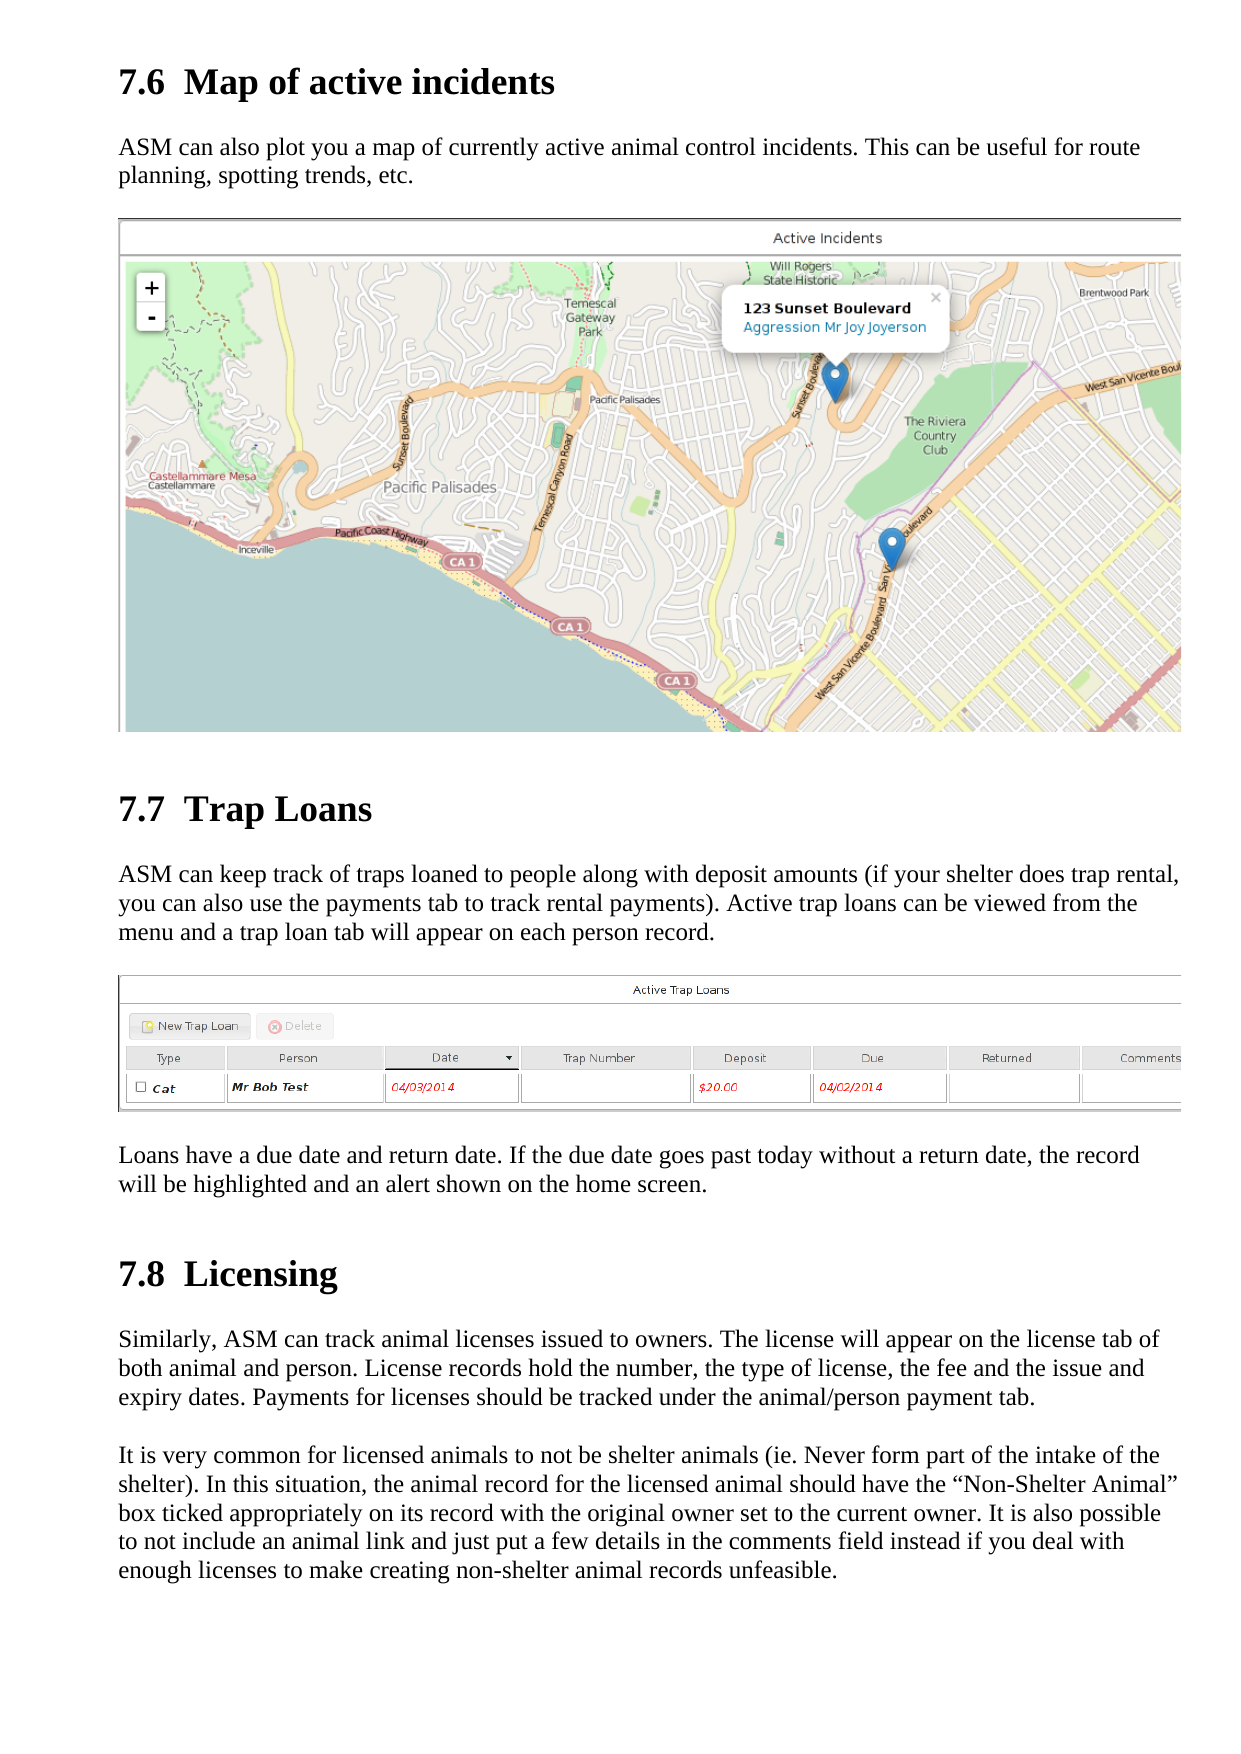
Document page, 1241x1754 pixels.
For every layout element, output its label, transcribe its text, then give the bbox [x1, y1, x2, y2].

subtitle Trap Loans [118, 787, 1181, 830]
text It is very common for licensed animals to not be shelter animals (ie. Never form part of the intake of the shelter). In this situation, the animal record for the licensed animal should have the “Non-Shelter Animal” box ticked appropriately on its record with the original owner set to the current owner. It is also possible to not include an animal link and just put a few details in the comments field instead if you deal with enough licenses to make creating non-shelter animal records unfeasible. [118, 1440, 1181, 1584]
text Loans have a due date and return date. If the due date goes past today without a return date, the record will be highlighted and an alert shown on the home screen. [118, 1112, 1181, 1197]
picture [118, 218, 1182, 732]
text ASM can keep track of traps loaned to people along with deposit amounts (if your shelter does trap rental, you can also use the payments tab to track rental payments). Active trap loans can be viewed from the menu and a trap loan tab will appear on each person record. [118, 859, 1181, 945]
text Similarly, ASM can track animal licenses issued to owners. The license will appear on the license tab of both animal and person. License records hold the number, the type of license, the fee and the issue and expiry dates. Payments for licenses should be tracked under the animal/person payment tab. [118, 1324, 1181, 1411]
subtitle Licensing [118, 1252, 1181, 1295]
subtitle Map of active incidents [118, 59, 1181, 102]
picture [118, 975, 1182, 1112]
text ASM can also plot you a map of currently active animal control incidents. This can be useful for route planning, spotting trends, etc. [118, 132, 1181, 189]
